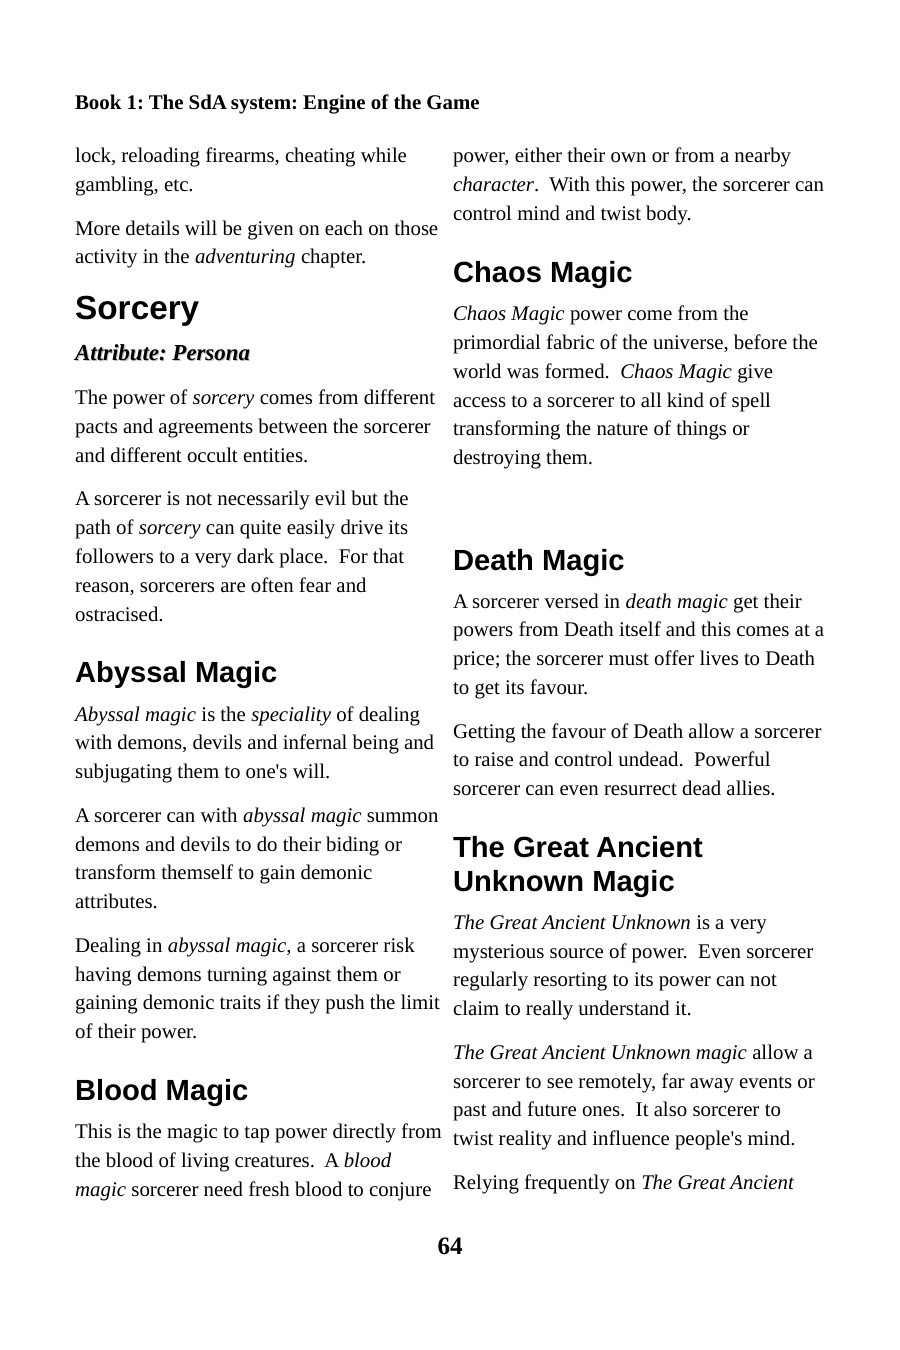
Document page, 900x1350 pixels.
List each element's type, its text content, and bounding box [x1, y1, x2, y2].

subtitle Abyssal Magic [75, 655, 447, 689]
subtitle Death Magic [453, 542, 825, 576]
text The Great Ancient Unknown is a very mysterious source of power. Even sorcerer regularly resorting to its power can not claim to really understand it. [453, 910, 825, 1020]
text This is the magic to tap power directly from the blood of living creatures. A blood magic sorcerer need fresh blood to conjure [75, 1119, 447, 1201]
subtitle Chaos Magic [453, 255, 825, 288]
text A sorcerer can with abyssal magic summon demons and devils to do their biding or transform themself to gain demonic attributes. [75, 803, 447, 913]
text More details will be given on each on those activity in the adventuring chapter. [75, 216, 447, 268]
text Attribute: Persona [75, 339, 447, 365]
text Dealing in abyssal magic, a sorcerer risk having demons turning against them or gaining demonic traits if they push the limit of their power. [75, 933, 447, 1043]
subtitle The Great Ancient Unknown Magic [453, 830, 825, 897]
text power, either their own or from a nearby character. With this power, the sorcerer can control mind and twist body. [453, 143, 825, 225]
text The Great Ancient Unknown magic allow a sorcerer to see remotely, far away events or past and future ones. It also sorcerer to twist reality and influence people's mind. [453, 1040, 825, 1150]
text Getting the favour of Death allow a sorcerer to raise and control undead. Powerful sorcerer can even resurrect dead allies. [453, 718, 825, 800]
text lock, reloading firearms, cheating while gambling, etc. [75, 143, 447, 196]
text The power of sorcery comes from different pacts and agreements between the sorcerer and different occult entities. [75, 385, 447, 467]
text Relying frequently on The Great Ancient [453, 1170, 825, 1194]
text Chaos Magic power come from the primordial fabric of the universe, before the world was formed. Chaos Magic give access to a sorcerer to all kind of spell transforming the nature of things or destroying them. [453, 301, 825, 469]
text A sorcerer versed in death magic get their powers from Death itself and this comes at a price; the sorcerer must offer lives to Death to get its favour. [453, 588, 825, 699]
text Abyssal magic is the speciality of dealing with demons, devils and infernal being and subjugating them to one's will. [75, 701, 447, 783]
subtitle Blood Magic [75, 1073, 447, 1107]
subtitle Sorcery [75, 288, 447, 326]
text A sorcerer is not necessarily evil but the path of sorcery can quite easily drive its followers to a very dark place. For that reason, sorcerers are often fear and ostracised. [75, 486, 447, 626]
